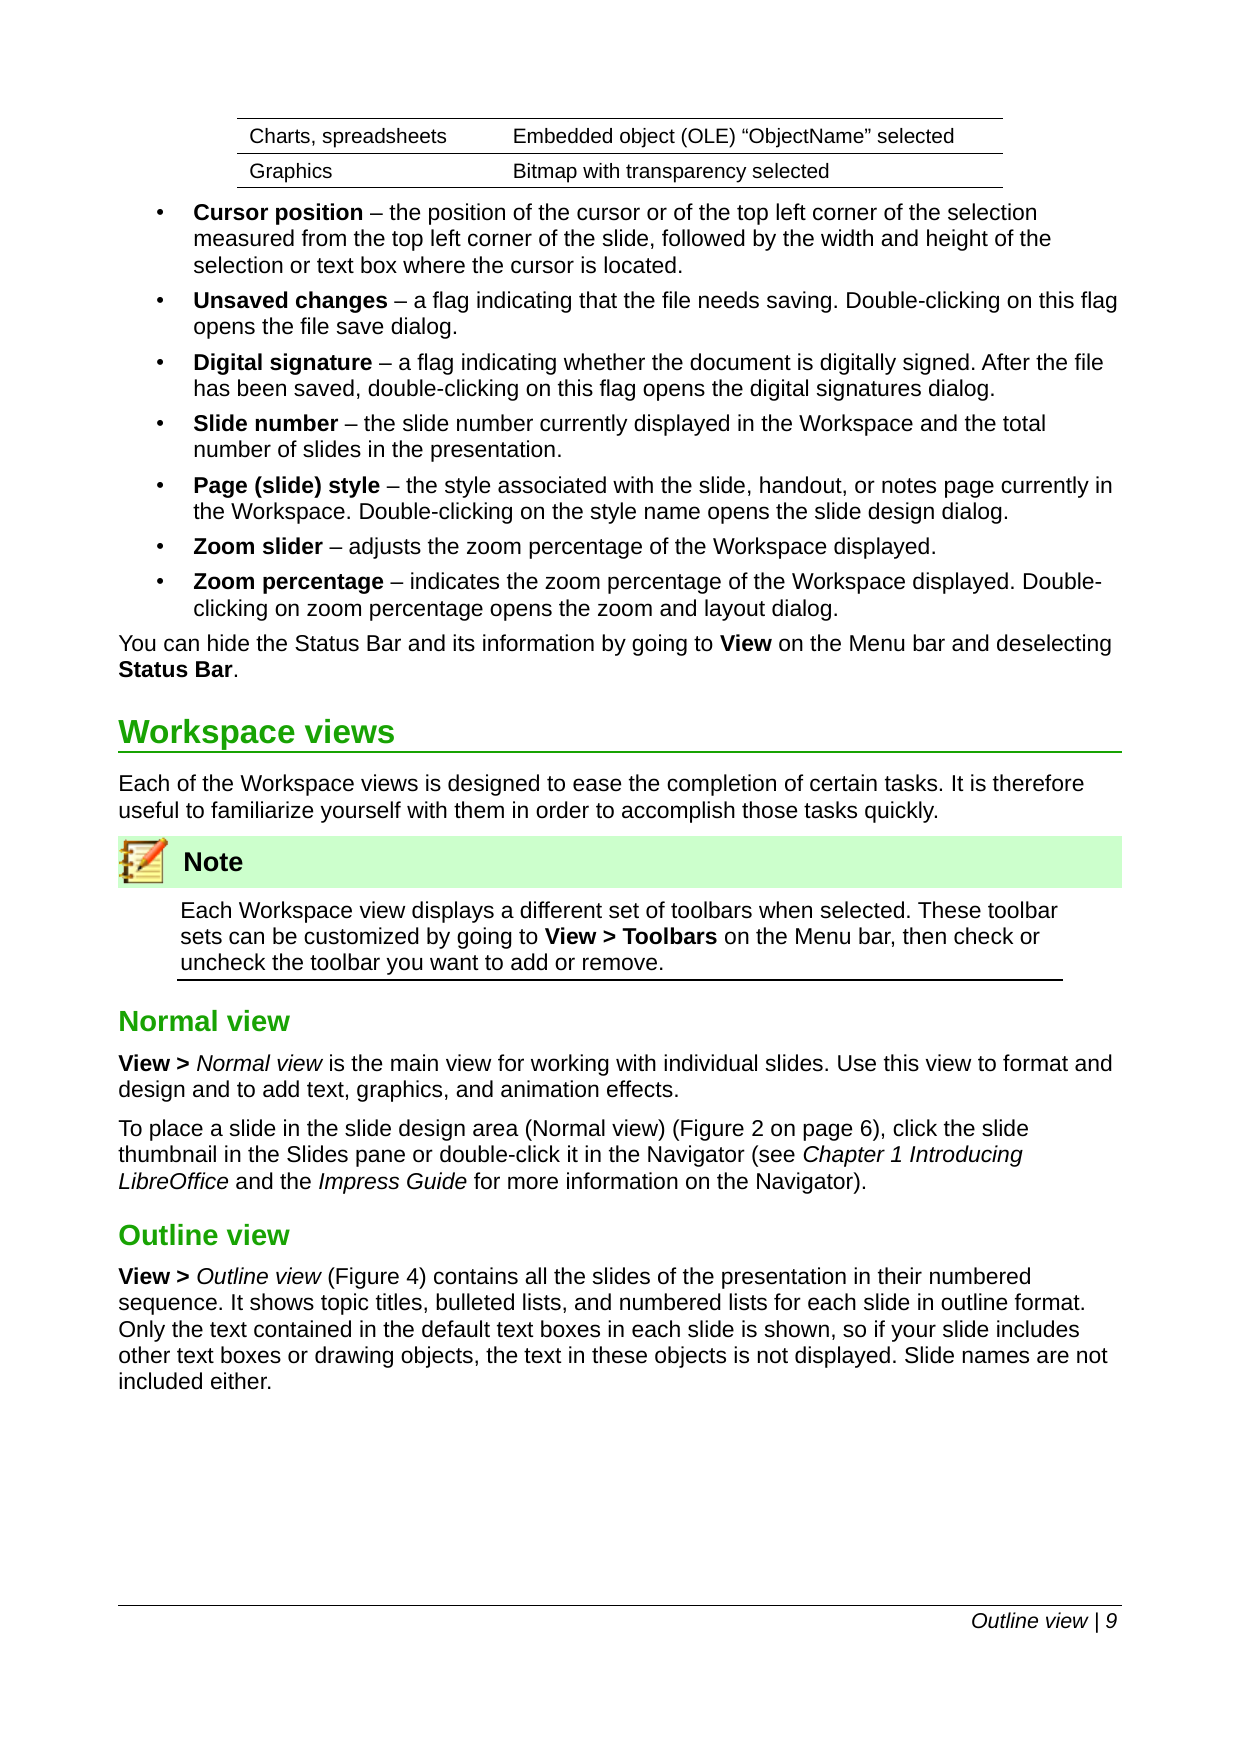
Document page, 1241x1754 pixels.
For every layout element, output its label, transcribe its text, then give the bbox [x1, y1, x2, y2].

list Each of the Workspace views is designed to ease the completion of certain tasks. It is therefore useful to familiarize yourself with them in order to accomplish those tasks quickly. [118, 770, 1122, 823]
text Each Workspace view displays a different set of toolbars when selected. These toolbar sets can be customized by going to View > Toolbars on the Menu bar, then check or uncheck the toolbar you want to add or remove. [177, 893, 1063, 979]
table_cell Bitmap with transparency selected [501, 154, 1003, 187]
table_cell Charts, spreadsheets [237, 119, 501, 153]
list Slide number – the slide number currently displayed in the Workspace and the total number of slides in the presentation. [156, 410, 1122, 463]
list Cursor position – the position of the cursor or of the top left corner of the selection measured from the top left corner of the slide, followed by the width and height of the selection or text box where the cursor is located. [156, 199, 1122, 278]
picture [119, 836, 170, 887]
text To place a slide in the slide design area (Normal view) (Figure 2 on page 6), click the slide thumbnail in the Slides pane or double-click it in the Navigator (see Chapter 1 Introducing LibreOffice and the Impress Guide for more information on the Navigator). [118, 1115, 1122, 1194]
text You can hide the Status Bar and its information by going to View on the Menu bar and deselecting Status Bar. [118, 630, 1122, 683]
list Page (slide) style – the style associated with the slide, handout, or notes page currently in the Workspace. Double-clicking on the style name opens the slide design dialog. [156, 472, 1122, 524]
subtitle Workspace views [118, 712, 1122, 751]
subtitle Note [118, 836, 1122, 888]
list Digital signature – a flag indicating whether the document is digitally signed. After the file has been saved, double-clicking on this flag opens the digital signatures dialog. [156, 348, 1122, 401]
table_cell Embedded object (OLE) “ObjectName” selected [501, 119, 1003, 153]
text View > Normal view is the main view for working with individual slides. Use this view to format and design and to add text, graphics, and animation effects. [118, 1050, 1122, 1102]
list Zoom percentage – indicates the zoom percentage of the Workspace displayed. Double-clicking on zoom percentage opens the zoom and layout dialog. [156, 568, 1122, 621]
table_cell Graphics [237, 154, 501, 187]
subtitle Outline view [118, 1218, 1122, 1251]
list Zoom slider – adjusts the zoom percentage of the Workspace displayed. [156, 533, 1122, 559]
text View > Outline view (Figure 4) contains all the slides of the presentation in their numbered sequence. It shows topic titles, bulleted lists, and numbered lists for each slide in outline format. Only the text contained in the default text boxes in each slide is shown, so if your slide includes other text boxes or drawing objects, the text in these objects is not displayed. Slide names are not included either. [118, 1263, 1122, 1395]
list Unsaved changes – a flag indicating that the file needs saving. Double-clicking on this flag opens the file save dialog. [156, 287, 1122, 339]
subtitle Normal view [118, 1004, 1122, 1038]
